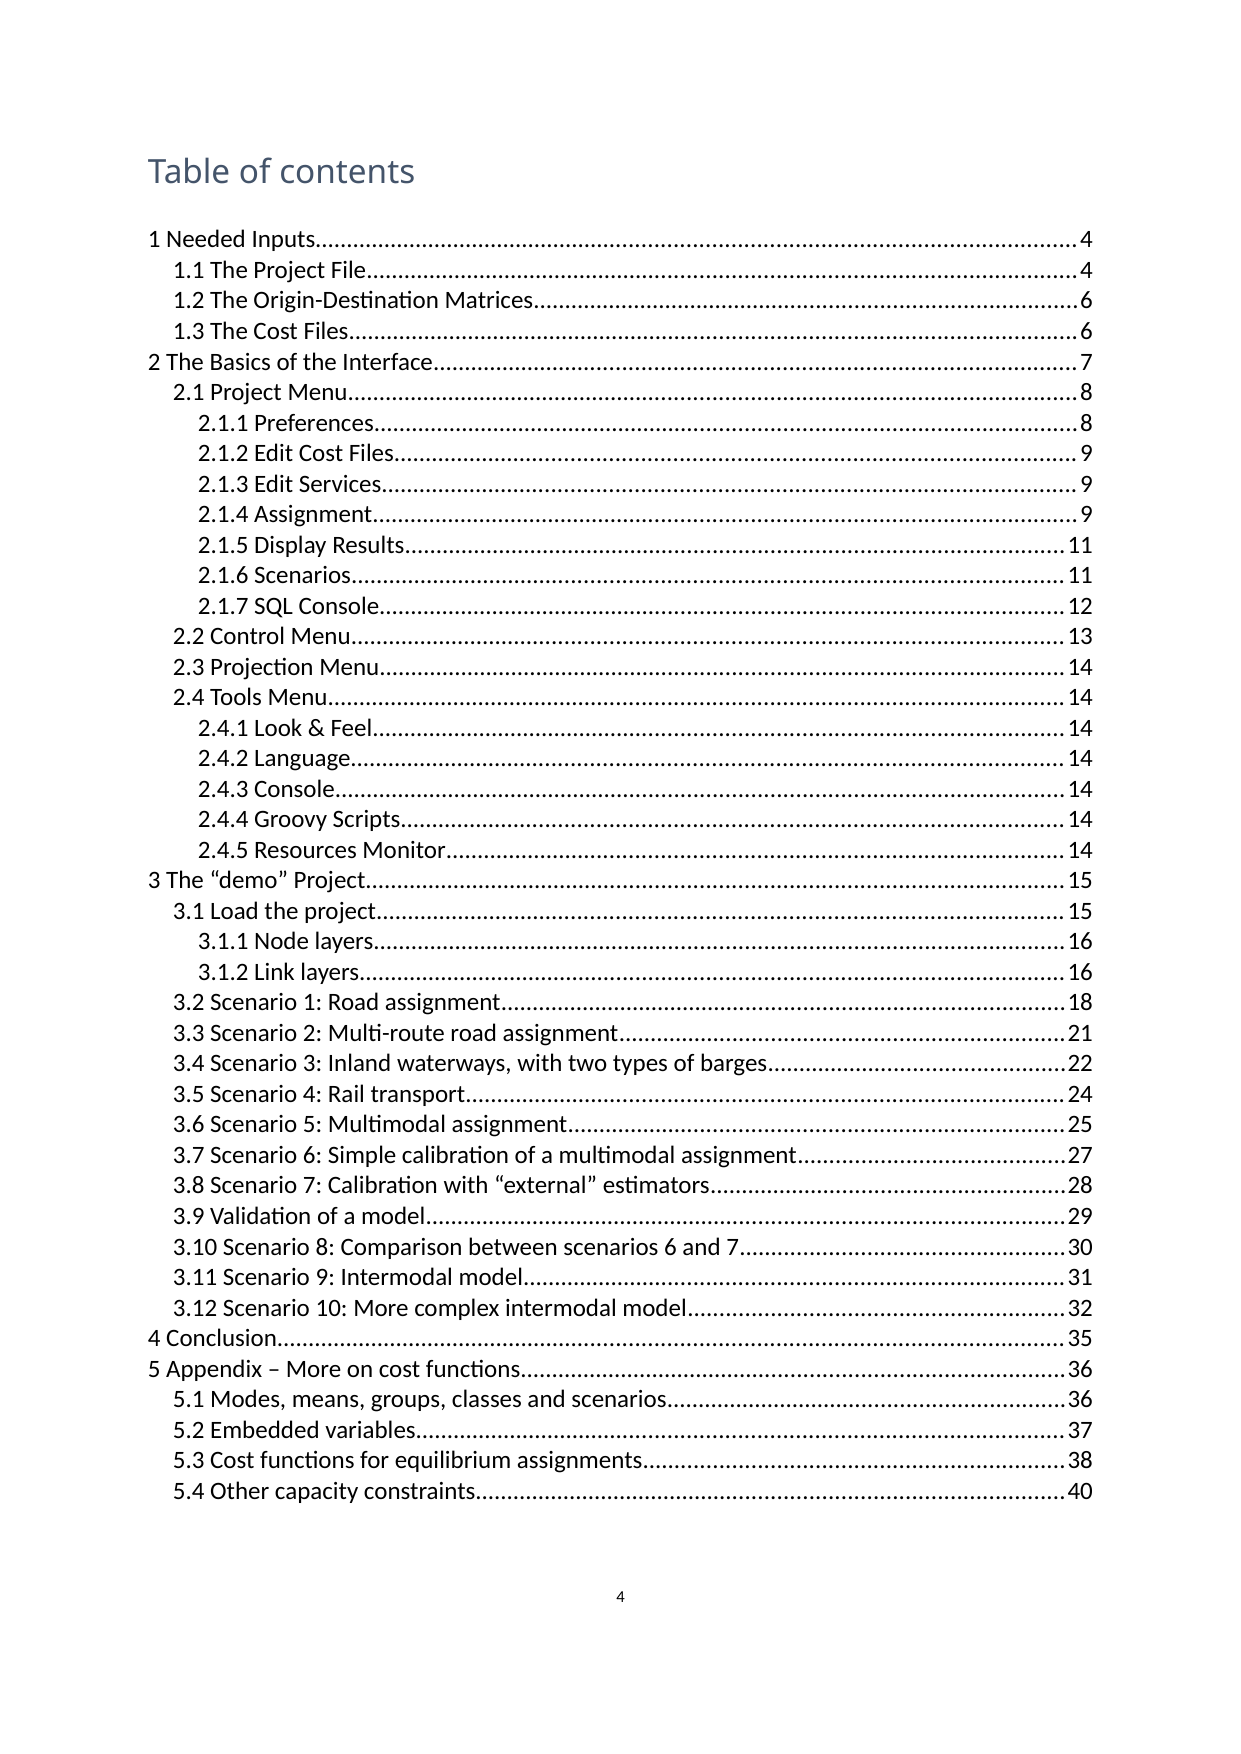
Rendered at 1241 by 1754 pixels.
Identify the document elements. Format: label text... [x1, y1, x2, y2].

text 2.1.6 Scenarios 11 [198, 559, 1093, 590]
text 2.4.3 Console 14 [198, 773, 1093, 803]
text 2.4.1 Look & Feel 14 [198, 712, 1093, 742]
text 2.4.5 Resources Monitor 14 [198, 834, 1093, 864]
text 3.1.1 Node layers 16 [198, 926, 1093, 956]
text 5.4 Other capacity constraints 40 [173, 1475, 1093, 1505]
text 2.3 Projection Menu 14 [173, 651, 1093, 681]
text 3 The “demo” Project 15 [148, 864, 1093, 895]
text 1.2 The Origin-Destination Matrices 6 [173, 284, 1093, 315]
text Table of contents [148, 148, 1093, 193]
text 3.4 Scenario 3: Inland waterways, with two types of barges 22 [173, 1048, 1093, 1078]
text 2.1.5 Display Results 11 [198, 529, 1093, 559]
text 3.9 Validation of a model 29 [173, 1200, 1093, 1231]
text 3.1 Load the project 15 [173, 895, 1093, 926]
text 5.3 Cost functions for equilibrium assignments 38 [173, 1444, 1093, 1475]
text 3.7 Scenario 6: Simple calibration of a multimodal assignment 27 [173, 1139, 1093, 1170]
text 3.11 Scenario 9: Intermodal model 31 [173, 1261, 1093, 1292]
text 2.1.2 Edit Cost Files 9 [198, 437, 1093, 468]
text 2.1 Project Menu 8 [173, 376, 1093, 407]
text 5.2 Embedded variables 37 [173, 1414, 1093, 1444]
text 3.12 Scenario 10: More complex intermodal model 32 [173, 1292, 1093, 1322]
text 2.1.1 Preferences 8 [198, 407, 1093, 437]
text 1.1 The Project File 4 [173, 254, 1093, 284]
text 3.2 Scenario 1: Road assignment 18 [173, 987, 1093, 1017]
text 2.1.3 Edit Services 9 [198, 468, 1093, 498]
text 4 Conclusion 35 [148, 1322, 1093, 1353]
text 2.4 Tools Menu 14 [173, 681, 1093, 712]
text 3.6 Scenario 5: Multimodal assignment 25 [173, 1109, 1093, 1139]
text 1.3 The Cost Files 6 [173, 315, 1093, 346]
text 1 Needed Inputs 4 [148, 223, 1093, 254]
text 5.1 Modes, means, groups, classes and scenarios 36 [173, 1383, 1093, 1414]
text 2.1.7 SQL Console 12 [198, 590, 1093, 620]
text 2.4.4 Groovy Scripts 14 [198, 803, 1093, 834]
text 3.1.2 Link layers 16 [198, 956, 1093, 987]
text 3.10 Scenario 8: Comparison between scenarios 6 and 7 30 [173, 1231, 1093, 1261]
text 2.4.2 Language 14 [198, 742, 1093, 773]
text 3.3 Scenario 2: Multi-route road assignment 21 [173, 1017, 1093, 1048]
text 3.8 Scenario 7: Calibration with “external” estimators 28 [173, 1170, 1093, 1200]
text 5 Appendix – More on cost functions 36 [148, 1353, 1093, 1383]
text 2.2 Control Menu 13 [173, 620, 1093, 651]
text 2 The Basics of the Interface 7 [148, 346, 1093, 376]
text 2.1.4 Assignment 9 [198, 498, 1093, 529]
text 3.5 Scenario 4: Rail transport 24 [173, 1078, 1093, 1109]
